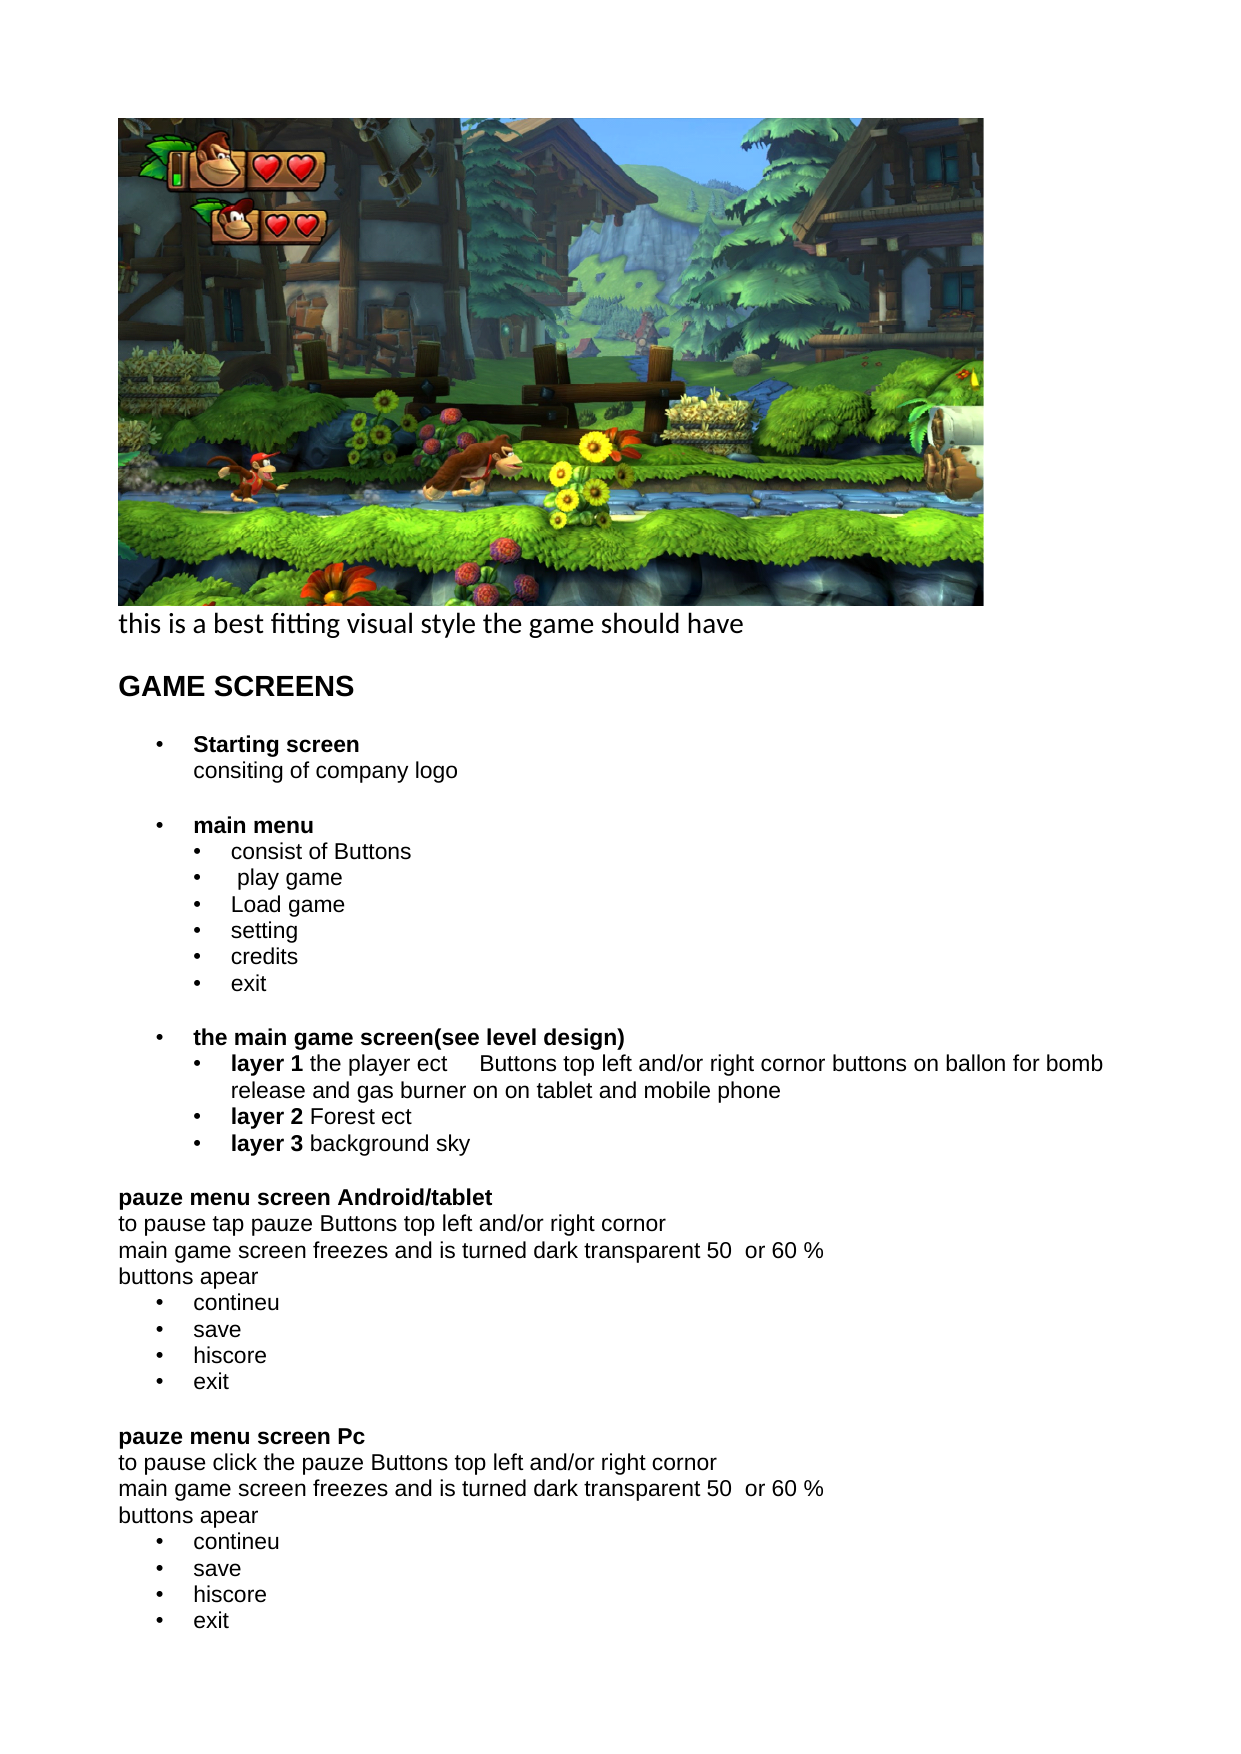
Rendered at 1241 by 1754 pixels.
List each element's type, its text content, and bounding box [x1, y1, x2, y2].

text buttons apear [118, 1263, 1122, 1289]
list layer 2 Forest ect [193, 1103, 1122, 1129]
list the main game screen(see level design) [156, 1024, 1122, 1050]
list contineu [156, 1289, 1122, 1316]
text GAME SCREENS [118, 669, 1122, 703]
list layer 3 background sky [193, 1129, 1122, 1156]
text main game screen freezes and is turned dark transparent 50 or 60 % [118, 1475, 1122, 1502]
text buttons apear [118, 1502, 1122, 1528]
list hiscore [156, 1342, 1122, 1368]
list exit [156, 1368, 1122, 1395]
list play game [193, 864, 1122, 891]
text to pause tap pauze Buttons top left and/or right cornor [118, 1210, 1122, 1237]
text to pause click the pauze Buttons top left and/or right cornor [118, 1449, 1122, 1475]
list save [156, 1316, 1122, 1342]
text main game screen freezes and is turned dark transparent 50 or 60 % [118, 1237, 1122, 1263]
list setting [193, 917, 1122, 943]
text this is a best fitting visual style the game should have [118, 606, 1122, 641]
list layer 1 the player ect Buttons top left and/or right cornor buttons on ballon for bomb release and gas burner on on tablet and mobile phone [193, 1050, 1122, 1103]
list consist of Buttons [193, 838, 1122, 864]
list save [156, 1554, 1122, 1581]
list contineu [156, 1528, 1122, 1554]
list hiscore [156, 1581, 1122, 1607]
list Starting screen [156, 731, 1122, 757]
list exit [193, 970, 1122, 996]
list main menu [156, 812, 1122, 838]
text pauze menu screen Pc [118, 1423, 1122, 1449]
text consiting of company logo [193, 757, 1122, 783]
list Load game [193, 891, 1122, 917]
text pauze menu screen Android/tablet [118, 1184, 1122, 1210]
list credits [193, 943, 1122, 970]
list exit [156, 1607, 1122, 1633]
